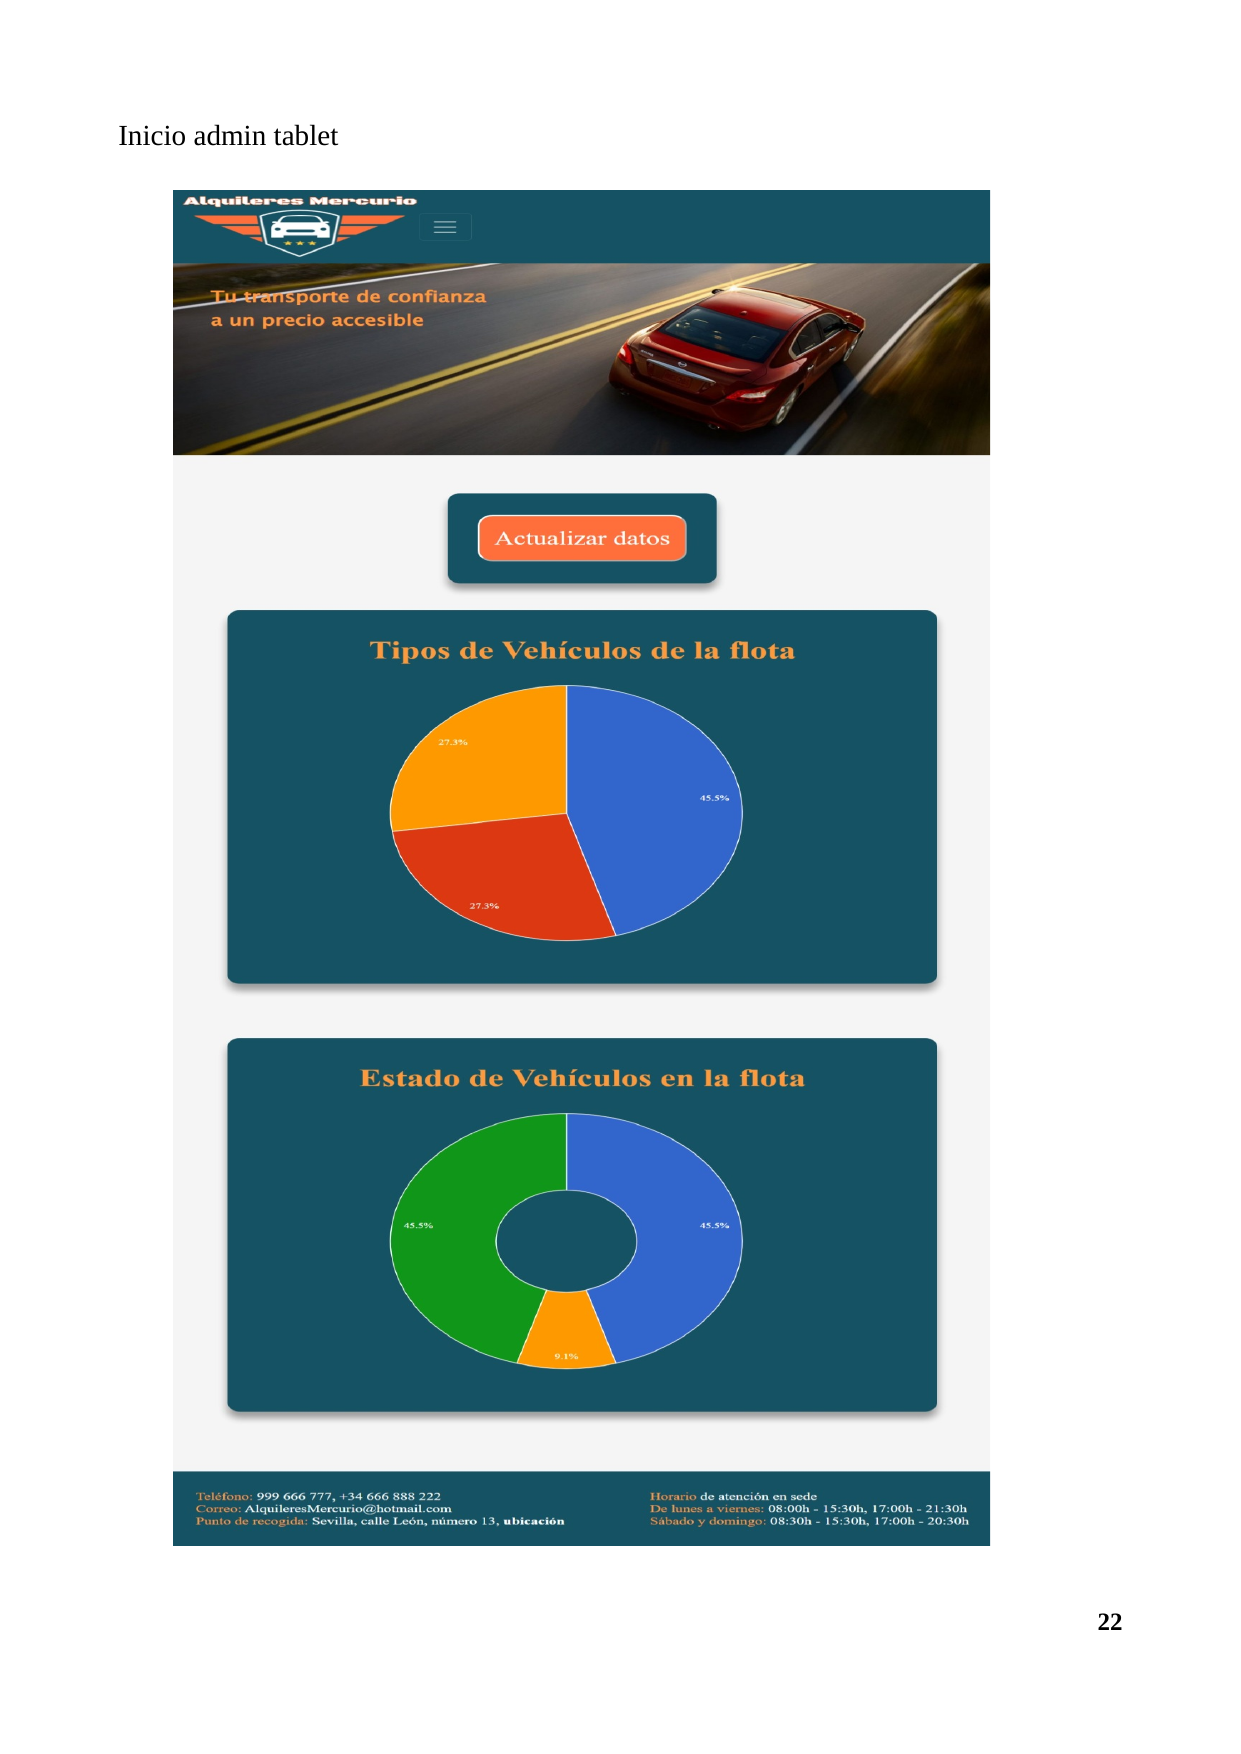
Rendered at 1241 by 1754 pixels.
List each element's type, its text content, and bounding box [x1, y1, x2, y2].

text Inicio admin tablet [118, 118, 1122, 152]
picture [173, 190, 991, 1546]
